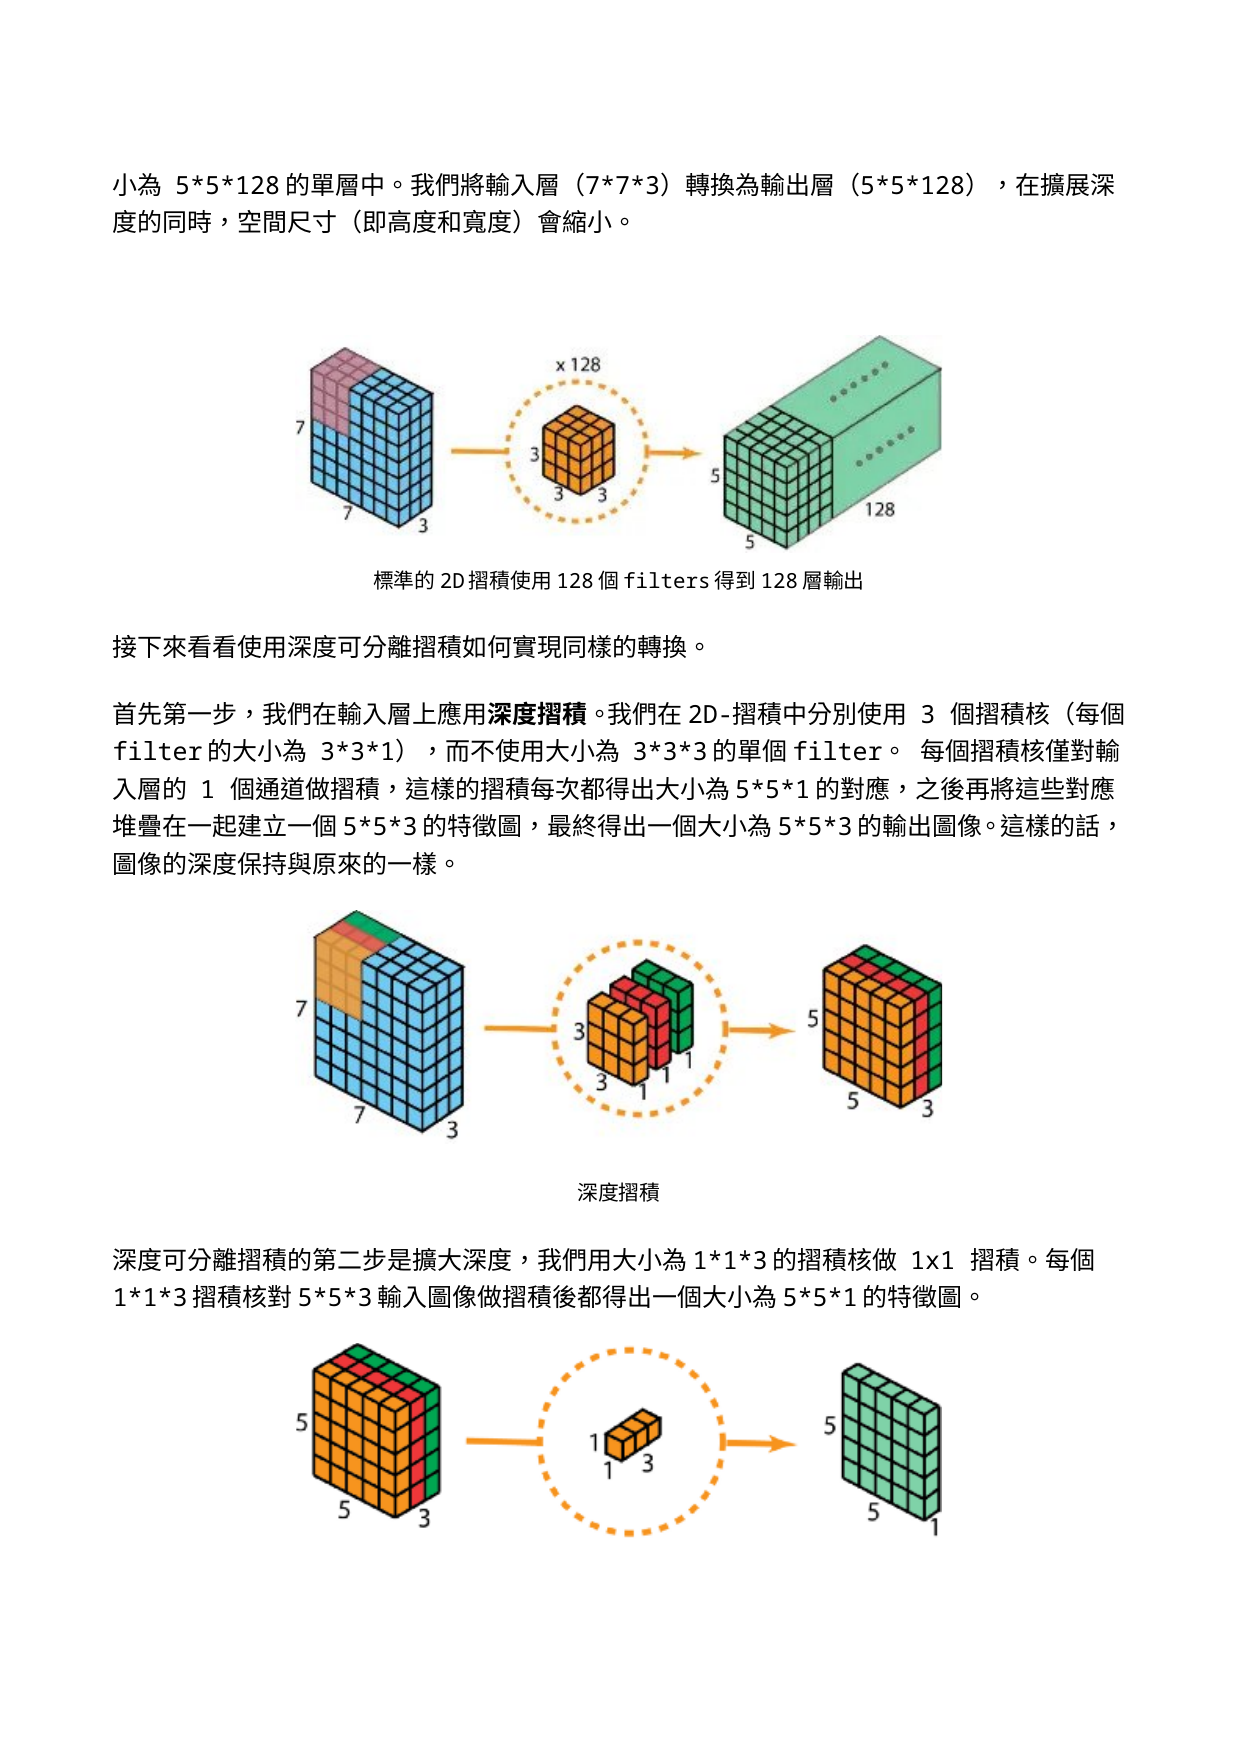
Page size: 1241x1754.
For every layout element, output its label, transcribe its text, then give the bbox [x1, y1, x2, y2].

text 深度可分離摺積的第二步是擴大深度，我們用大小為1*1*3的摺積核做 1x1 摺積。每個1*1*3摺積核對5*5*3輸入圖像做摺積後都得出一個大小為5*5*1的特徵圖。 [112, 1239, 1125, 1314]
picture [295, 1343, 942, 1542]
text 深度摺積 [112, 1173, 1125, 1210]
text 標準的2D摺積使用128個filters得到128層輸出 [112, 560, 1125, 598]
text 小為 5*5*128的單層中。我們將輸入層（7*7*3）轉換為輸出層（5*5*128），在擴展深度的同時，空間尺寸（即高度和寬度）會縮小。 [112, 164, 1125, 239]
picture [295, 335, 943, 553]
picture [295, 910, 943, 1144]
text 首先第一步，我們在輸入層上應用深度摺積。我們在2D-摺積中分別使用 3 個摺積核（每個filter的大小為 3*3*1），而不使用大小為 3*3*3的單個filter。 每個摺積核僅對輸入層的 1 個通道做摺積，這樣的摺積每次都得出大小為5*5*1的對應，之後再將這些對應堆疊在一起建立一個5*5*3的特徵圖，最終得出一個大小為5*5*3的輸出圖像。這樣的話，圖像的深度保持與原來的一樣。 [112, 694, 1125, 881]
text 接下來看看使用深度可分離摺積如何實現同樣的轉換。 [112, 627, 1125, 664]
